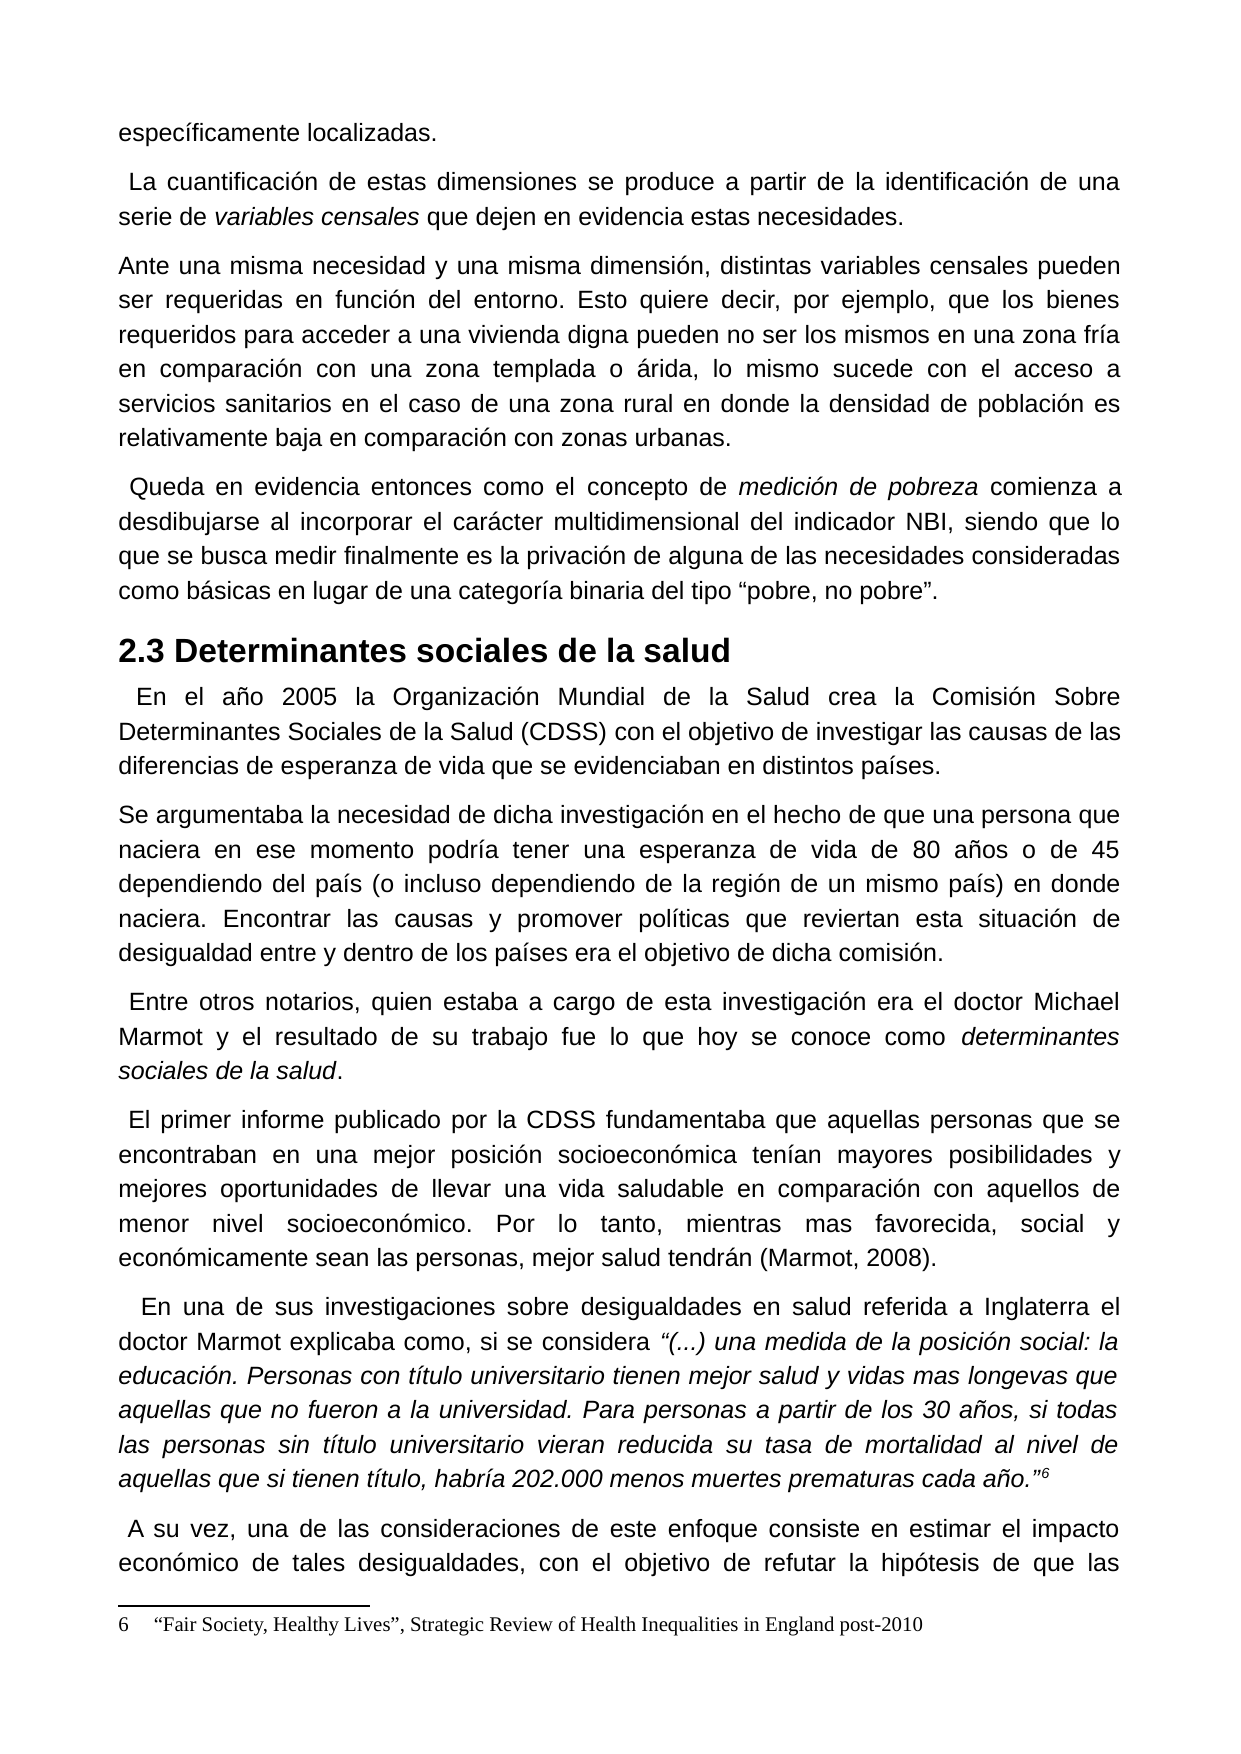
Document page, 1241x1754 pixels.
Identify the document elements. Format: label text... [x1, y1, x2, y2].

text Entre otros notarios, quien estaba a cargo de esta investigación era el doctor Michael Marmot y el resultado de su trabajo fue lo que hoy se conoce como determinantes sociales de la salud. [118, 987, 1122, 1085]
text La cuantificación de estas dimensiones se produce a partir de la identificación de una serie de variables censales que dejen en evidencia estas necesidades. [118, 167, 1122, 230]
text “Fair Society, Healthy Lives”, Strategic Review of Health Inequalities in England post-2010 [118, 1612, 1122, 1636]
text En una de sus investigaciones sobre desigualdades en salud referida a Inglaterra el doctor Marmot explicaba como, si se considera “(...) una medida de la posición social: la educación. Personas con título universitario tienen mejor salud y vidas mas longevas que aquellas que no fueron a la universidad. Para personas a partir de los 30 años, si todas las personas sin título universitario vieran reducida su tasa de mortalidad al nivel de aquellas que si tienen título, habría 202.000 menos muertes prematuras cada año.” [118, 1292, 1122, 1493]
text específicamente localizadas. [118, 118, 1122, 147]
text Queda en evidencia entonces como el concepto de medición de pobreza comienza a desdibujarse al incorporar el carácter multidimensional del indicador NBI, siendo que lo que se busca medir finalmente es la privación de alguna de las necesidades consideradas como básicas en lugar de una categoría binaria del tipo “pobre, no pobre”. [118, 472, 1122, 604]
text A su vez, una de las consideraciones de este enfoque consiste en estimar el impacto económico de tales desigualdades, con el objetivo de refutar la hipótesis de que las [118, 1513, 1122, 1577]
text Ante una misma necesidad y una misma dimensión, distintas variables censales pueden ser requeridas en función del entorno. Esto quiere decir, por ejemplo, que los bienes requeridos para acceder a una vivienda digna pueden no ser los mismos en una zona fría en comparación con una zona templada o árida, lo mismo sucede con el acceso a servicios sanitarios en el caso de una zona rural en donde la densidad de población es relativamente baja en comparación con zonas urbanas. [118, 251, 1122, 452]
text Se argumentaba la necesidad de dicha investigación en el hecho de que una persona que naciera en ese momento podría tener una esperanza de vida de 80 años o de 45 dependiendo del país (o incluso dependiendo de la región de un mismo país) en donde naciera. Encontrar las causas y promover políticas que reviertan esta situación de desigualdad entre y dentro de los países era el objetivo de dicha comisión. [118, 800, 1122, 967]
subtitle 2.3 Determinantes sociales de la salud [118, 631, 1122, 669]
text El primer informe publicado por la CDSS fundamentaba que aquellas personas que se encontraban en una mejor posición socioeconómica tenían mayores posibilidades y mejores oportunidades de llevar una vida saludable en comparación con aquellos de menor nivel socioeconómico. Por lo tanto, mientras mas favorecida, social y económicamente sean las personas, mejor salud tendrán (Marmot, 2008). [118, 1105, 1122, 1272]
text En el año 2005 la Organización Mundial de la Salud crea la Comisión Sobre Determinantes Sociales de la Salud (CDSS) con el objetivo de investigar las causas de las diferencias de esperanza de vida que se evidenciaban en distintos países. [118, 682, 1122, 780]
